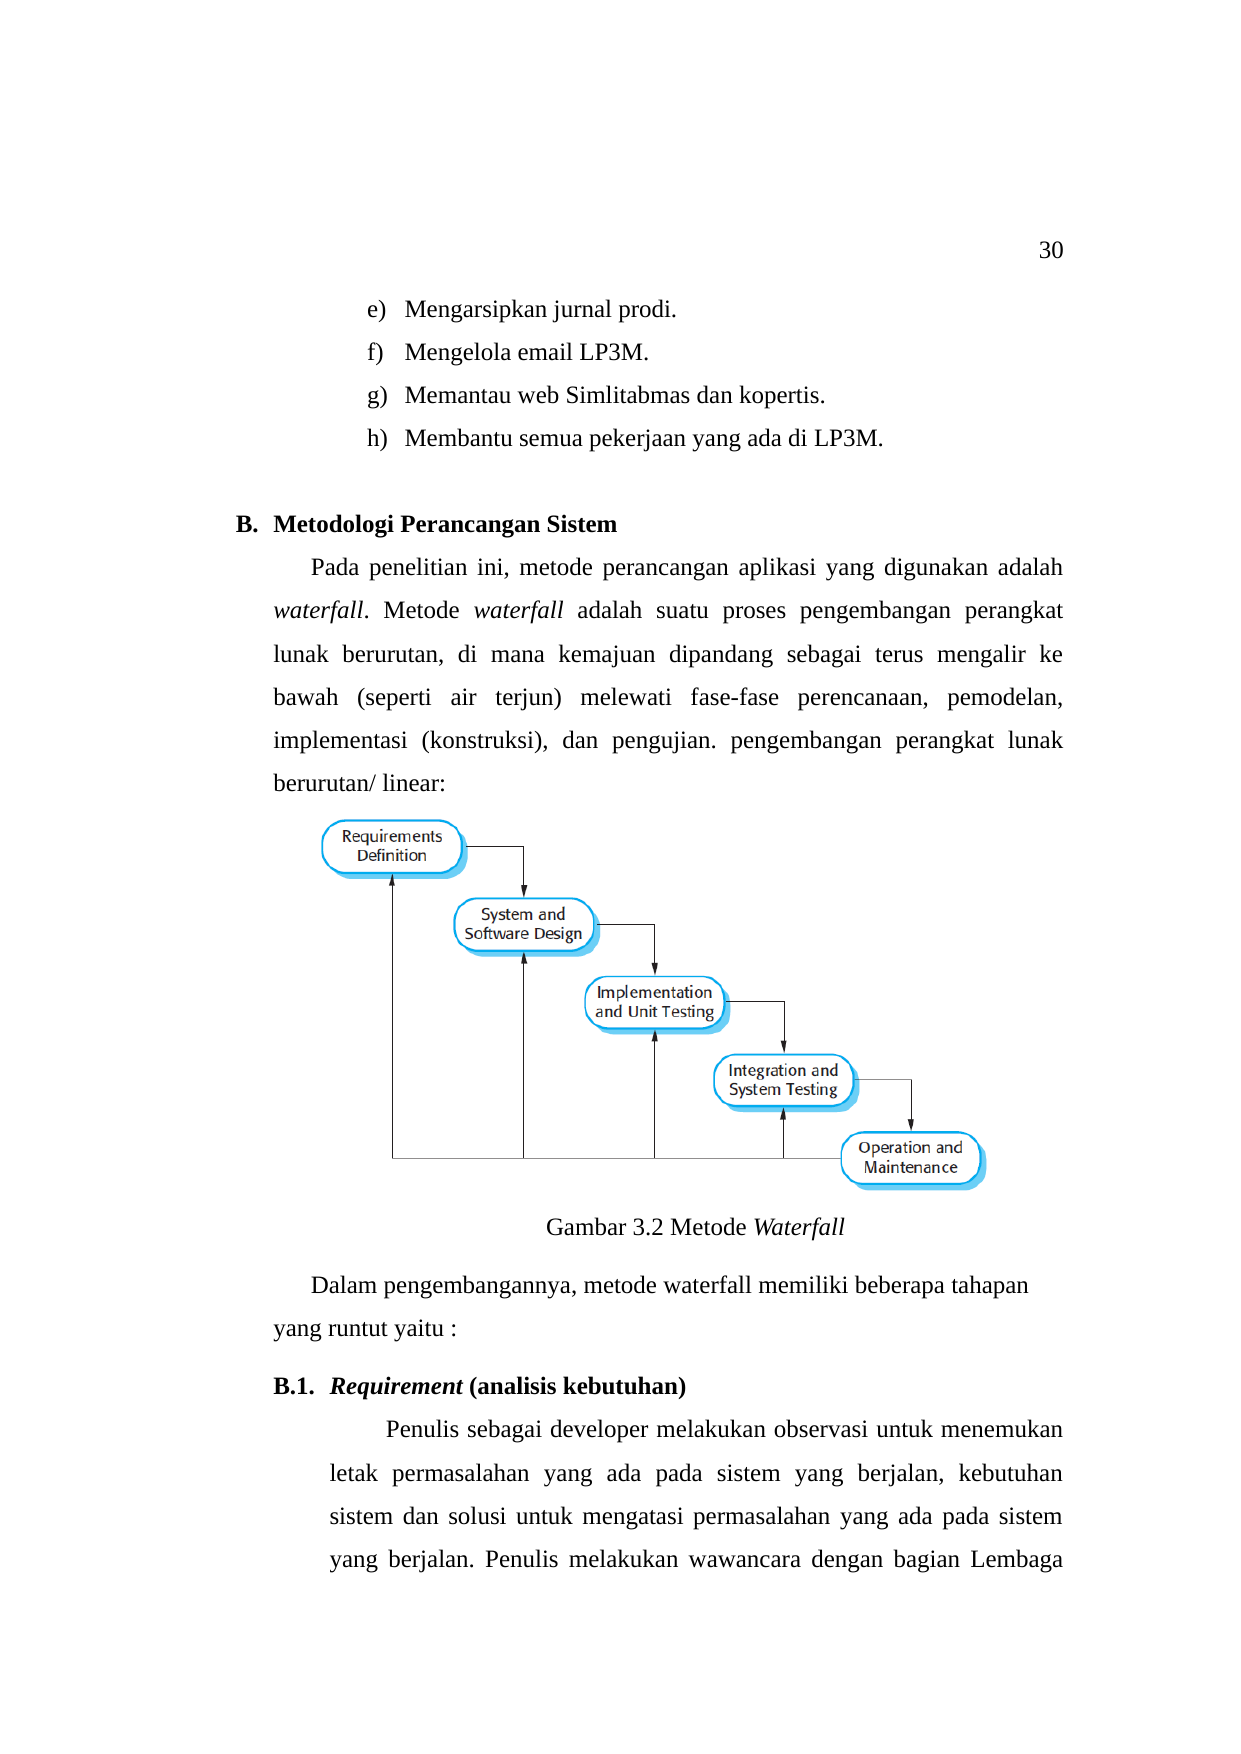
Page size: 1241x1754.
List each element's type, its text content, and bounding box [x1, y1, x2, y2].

text Dalam pengembangannya, metode waterfall memiliki beberapa tahapan yang runtut yaitu : [273, 1270, 1063, 1342]
list Mengarsipkan jurnal prodi. [367, 294, 1063, 322]
picture [314, 811, 993, 1198]
list Requirement (analisis kebutuhan) [273, 1371, 1063, 1400]
text Pada penelitian ini, metode perancangan aplikasi yang digunakan adalah waterfall. Metode waterfall adalah suatu proses pengembangan perangkat lunak berurutan, di mana kemajuan dipandang sebagai terus mengalir ke bawah (seperti air terjun) melewati fase-fase perencanaan, pemodelan, implementasi (konstruksi), dan pengujian. pengembangan perangkat lunak berurutan/ linear: [273, 552, 1063, 797]
list Metodologi Perancangan Sistem [236, 509, 1063, 538]
list Membantu semua pekerjaan yang ada di LP3M. [367, 423, 1063, 452]
list Mengelola email LP3M. [367, 337, 1063, 366]
text Gambar 3.2 Metode Waterfall [329, 811, 1063, 1241]
text Penulis sebagai developer melakukan observasi untuk menemukan letak permasalahan yang ada pada sistem yang berjalan, kebutuhan sistem dan solusi untuk mengatasi permasalahan yang ada pada sistem yang berjalan. Penulis melakukan wawancara dengan bagian Lembaga [329, 1414, 1063, 1573]
list Memantau web Simlitabmas dan kopertis. [367, 380, 1063, 409]
